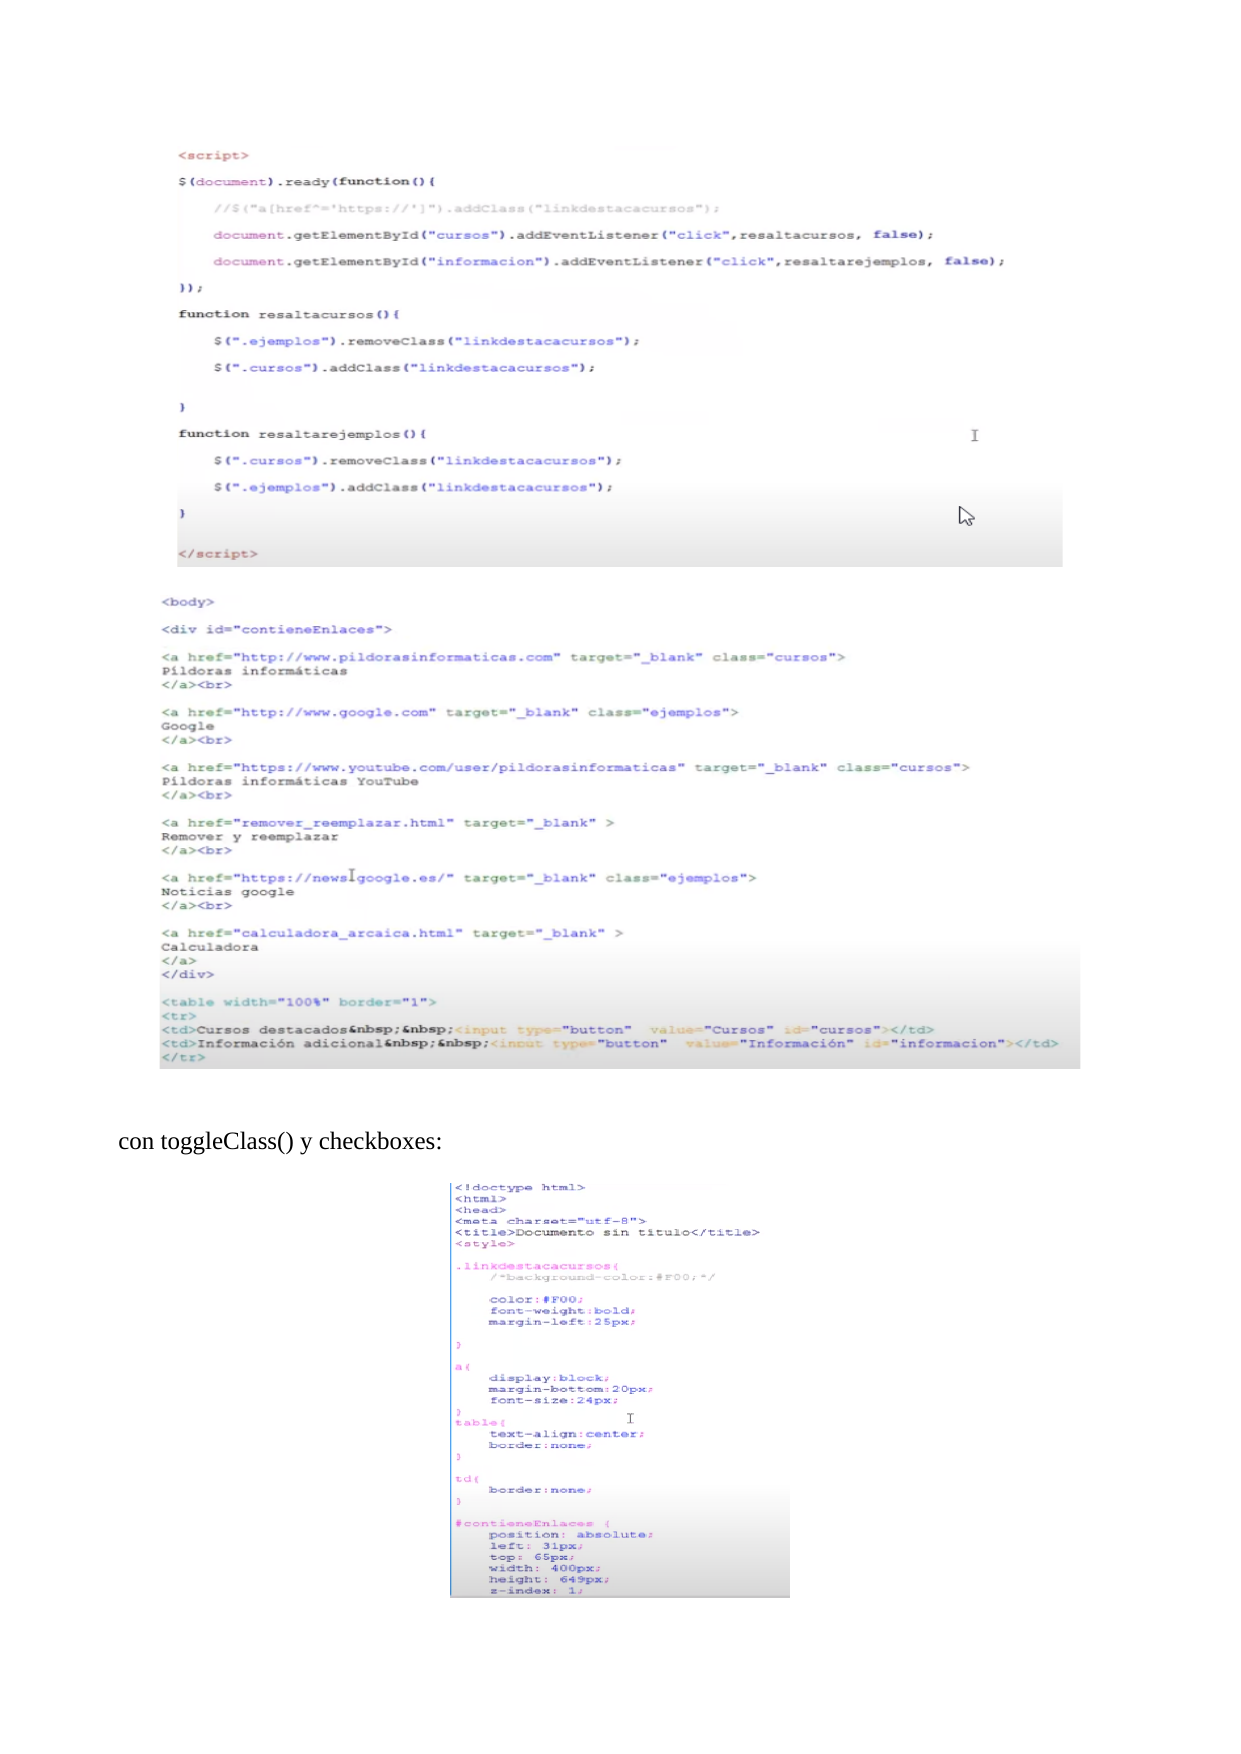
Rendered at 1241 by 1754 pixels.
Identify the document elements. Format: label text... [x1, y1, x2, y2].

picture [177, 146, 1063, 567]
picture [159, 595, 1081, 1069]
picture [450, 1183, 790, 1598]
text con toggleClass() y checkboxes: [118, 1126, 1122, 1155]
